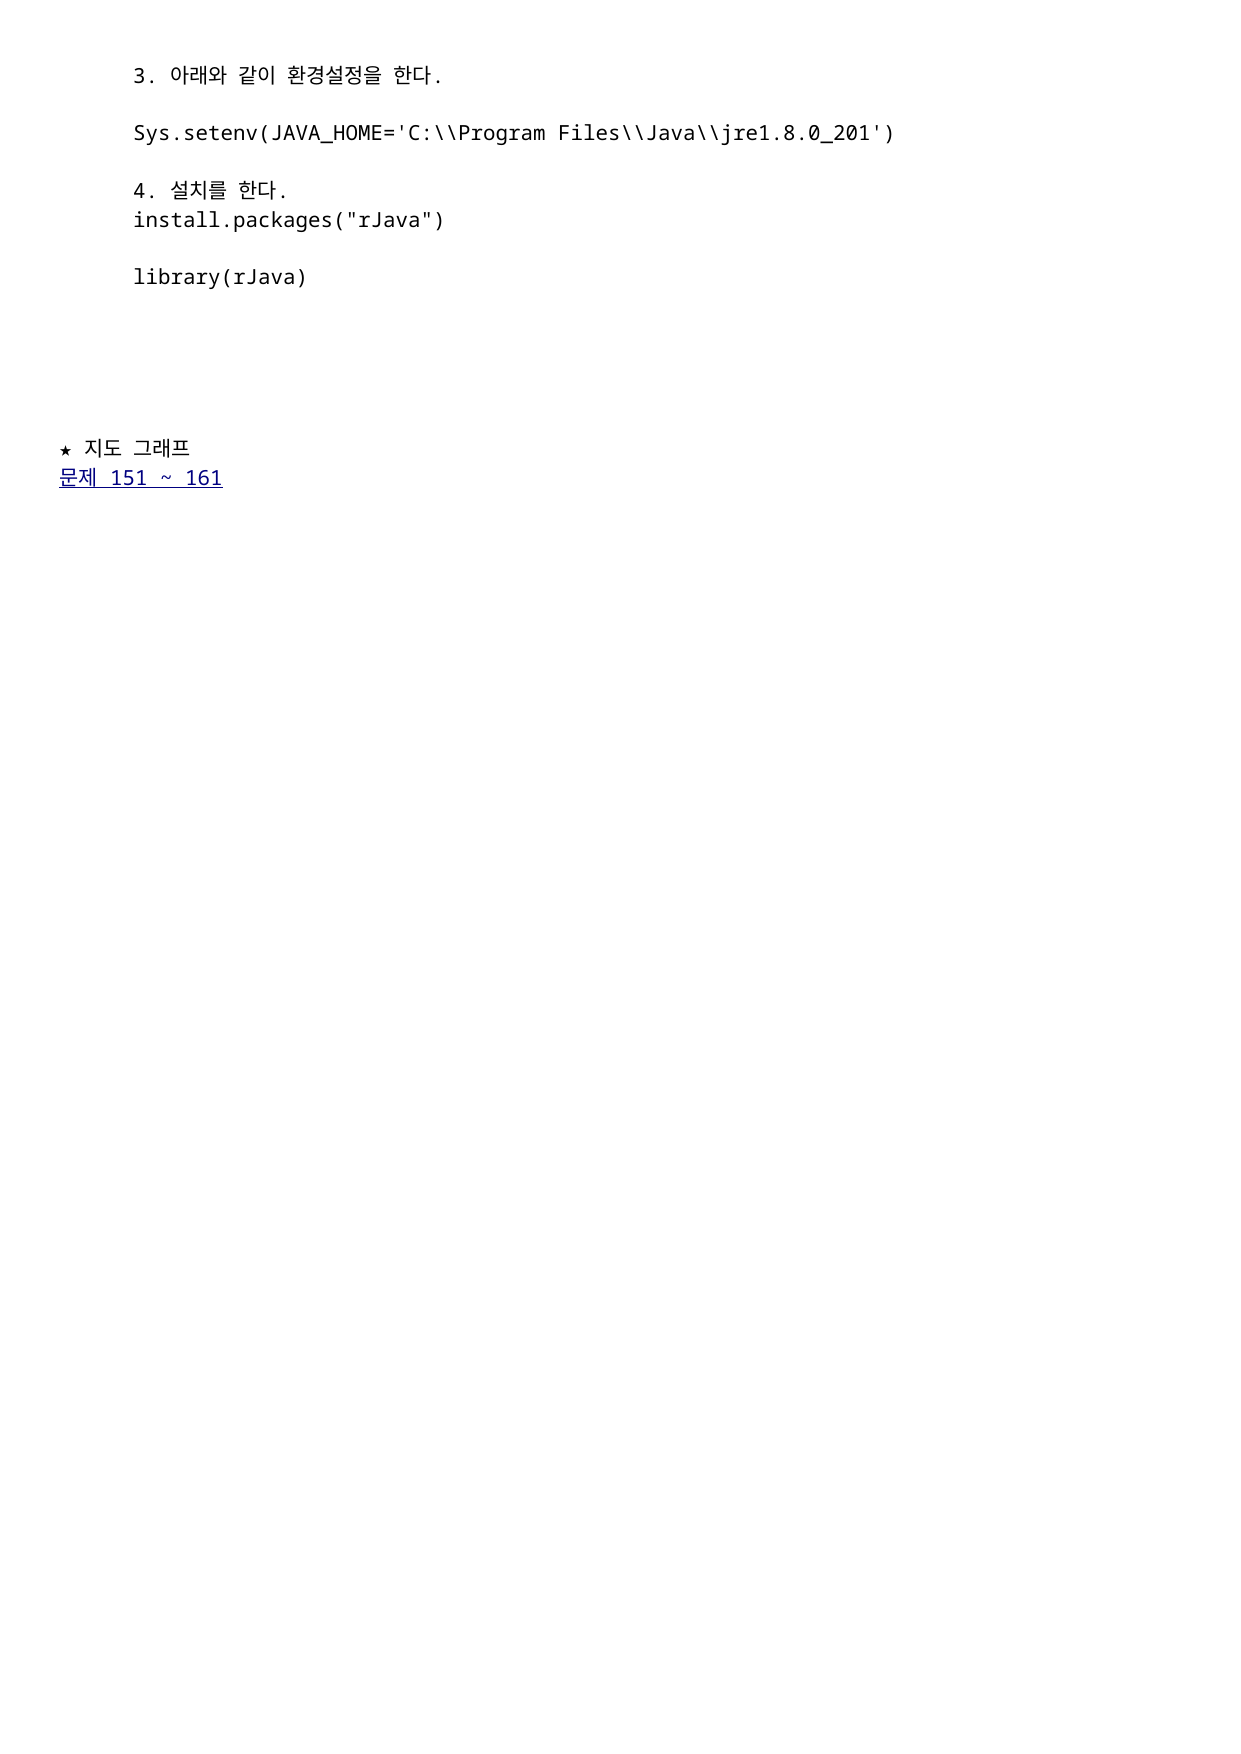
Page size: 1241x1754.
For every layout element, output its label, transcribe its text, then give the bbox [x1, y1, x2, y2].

text ★ 지도 그래프 [59, 432, 1181, 463]
text Sys.setenv(JAVA_HOME='C:\\Program Files\\Java\\jre1.8.0_201') [59, 118, 1181, 146]
text install.packages("rJava") [59, 205, 1181, 233]
text 문제 151 ~ 161 [59, 463, 1181, 491]
text 4. 설치를 한다. [59, 175, 1181, 205]
text library(rJava) [59, 262, 1181, 290]
text 3. 아래와 같이 환경설정을 한다. [59, 59, 1181, 89]
